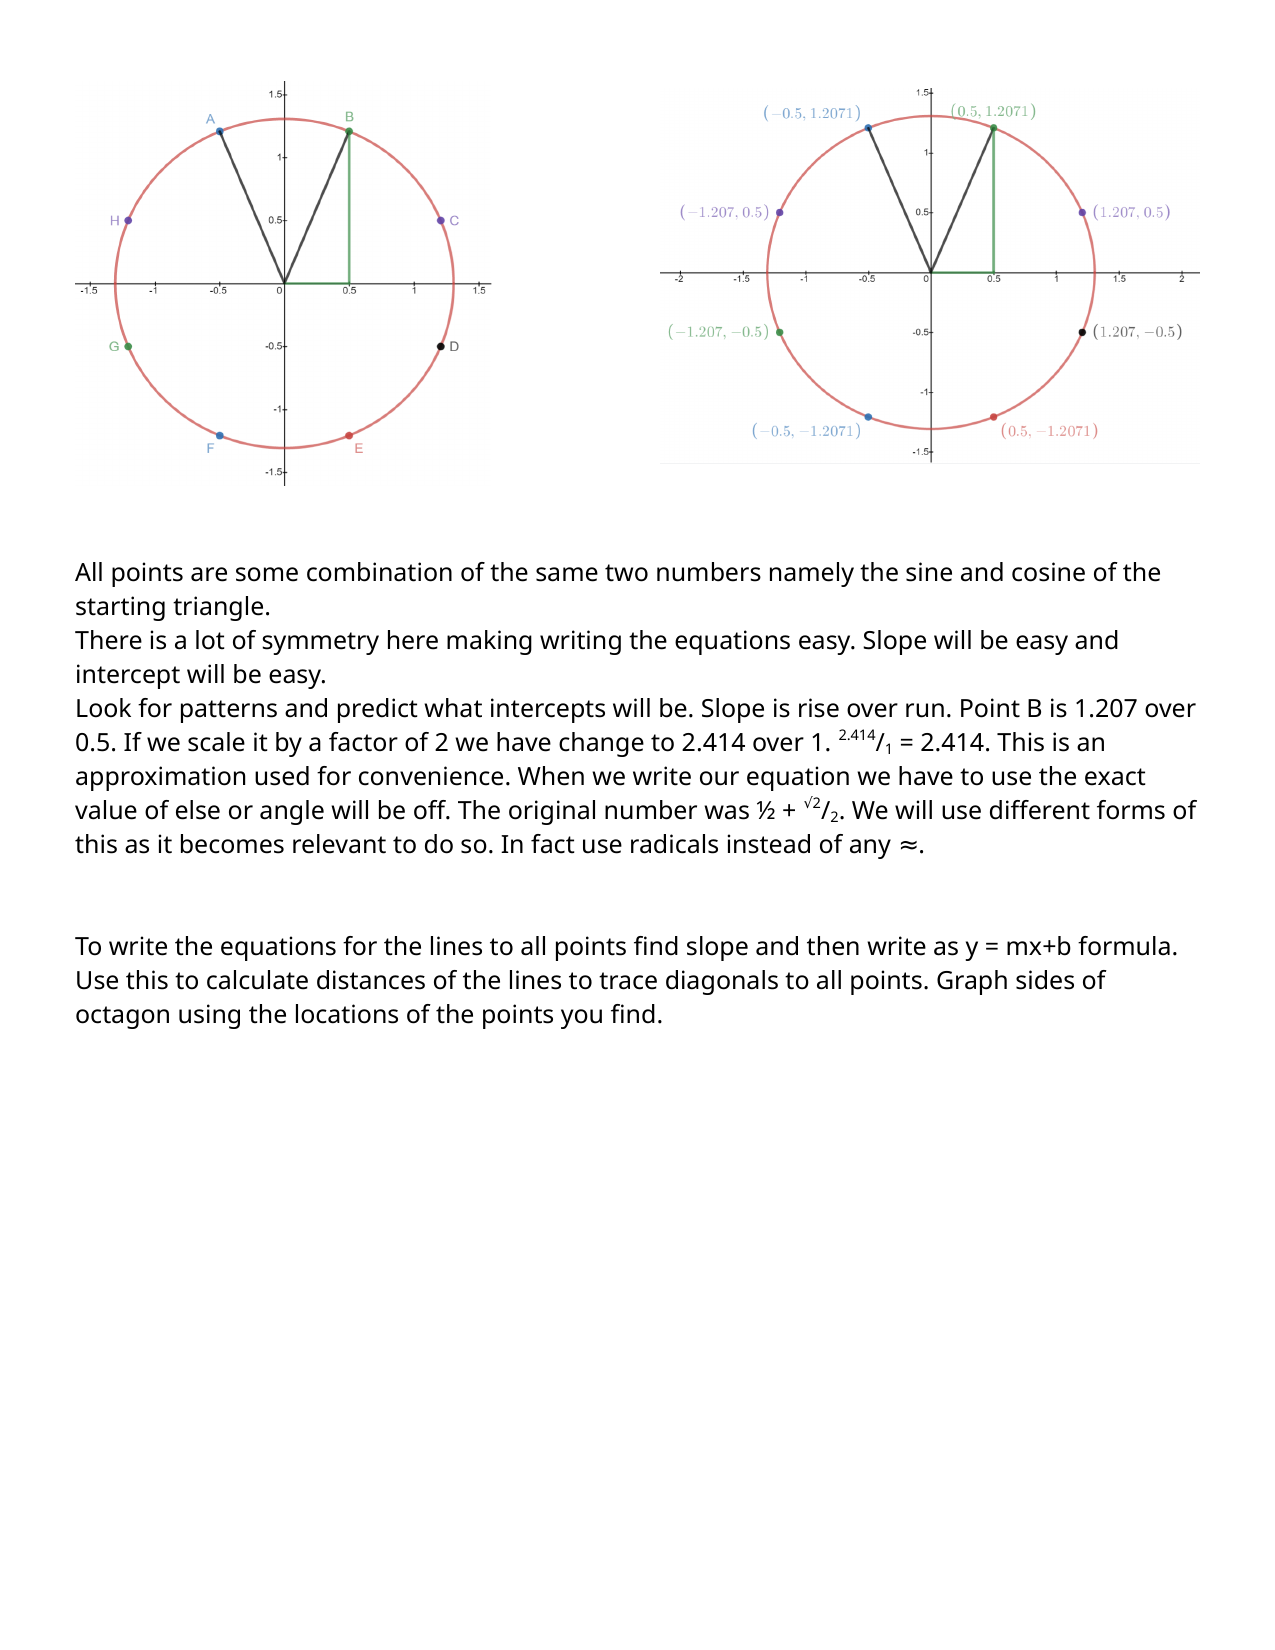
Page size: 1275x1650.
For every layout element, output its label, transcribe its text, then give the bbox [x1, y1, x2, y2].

text There is a lot of symmetry here making writing the equations easy. Slope will be easy and intercept will be easy. [75, 622, 1200, 690]
text To write the equations for the lines to all points find slope and then write as y = mx+b formula. Use this to calculate distances of the lines to trace diagonals to all points. Graph sides of octagon using the locations of the points you find. [75, 929, 1200, 1031]
text Look for patterns and predict what intercepts will be. Slope is rise over run. Point B is 1.207 over 0.5. If we scale it by a factor of 2 we have change to 2.414 over 1. 2.414/1 = 2.414. This is an approximation used for convenience. When we write our equation we have to use the exact value of else or angle will be off. The original number was ½ + √2/2. We will use different forms of this as it becomes relevant to do so. In fact use radicals instead of any ≈. [75, 690, 1200, 861]
picture [660, 88, 1200, 464]
text All points are some combination of the same two numbers namely the sine and cosine of the starting triangle. [75, 554, 1200, 622]
picture [75, 81, 492, 486]
